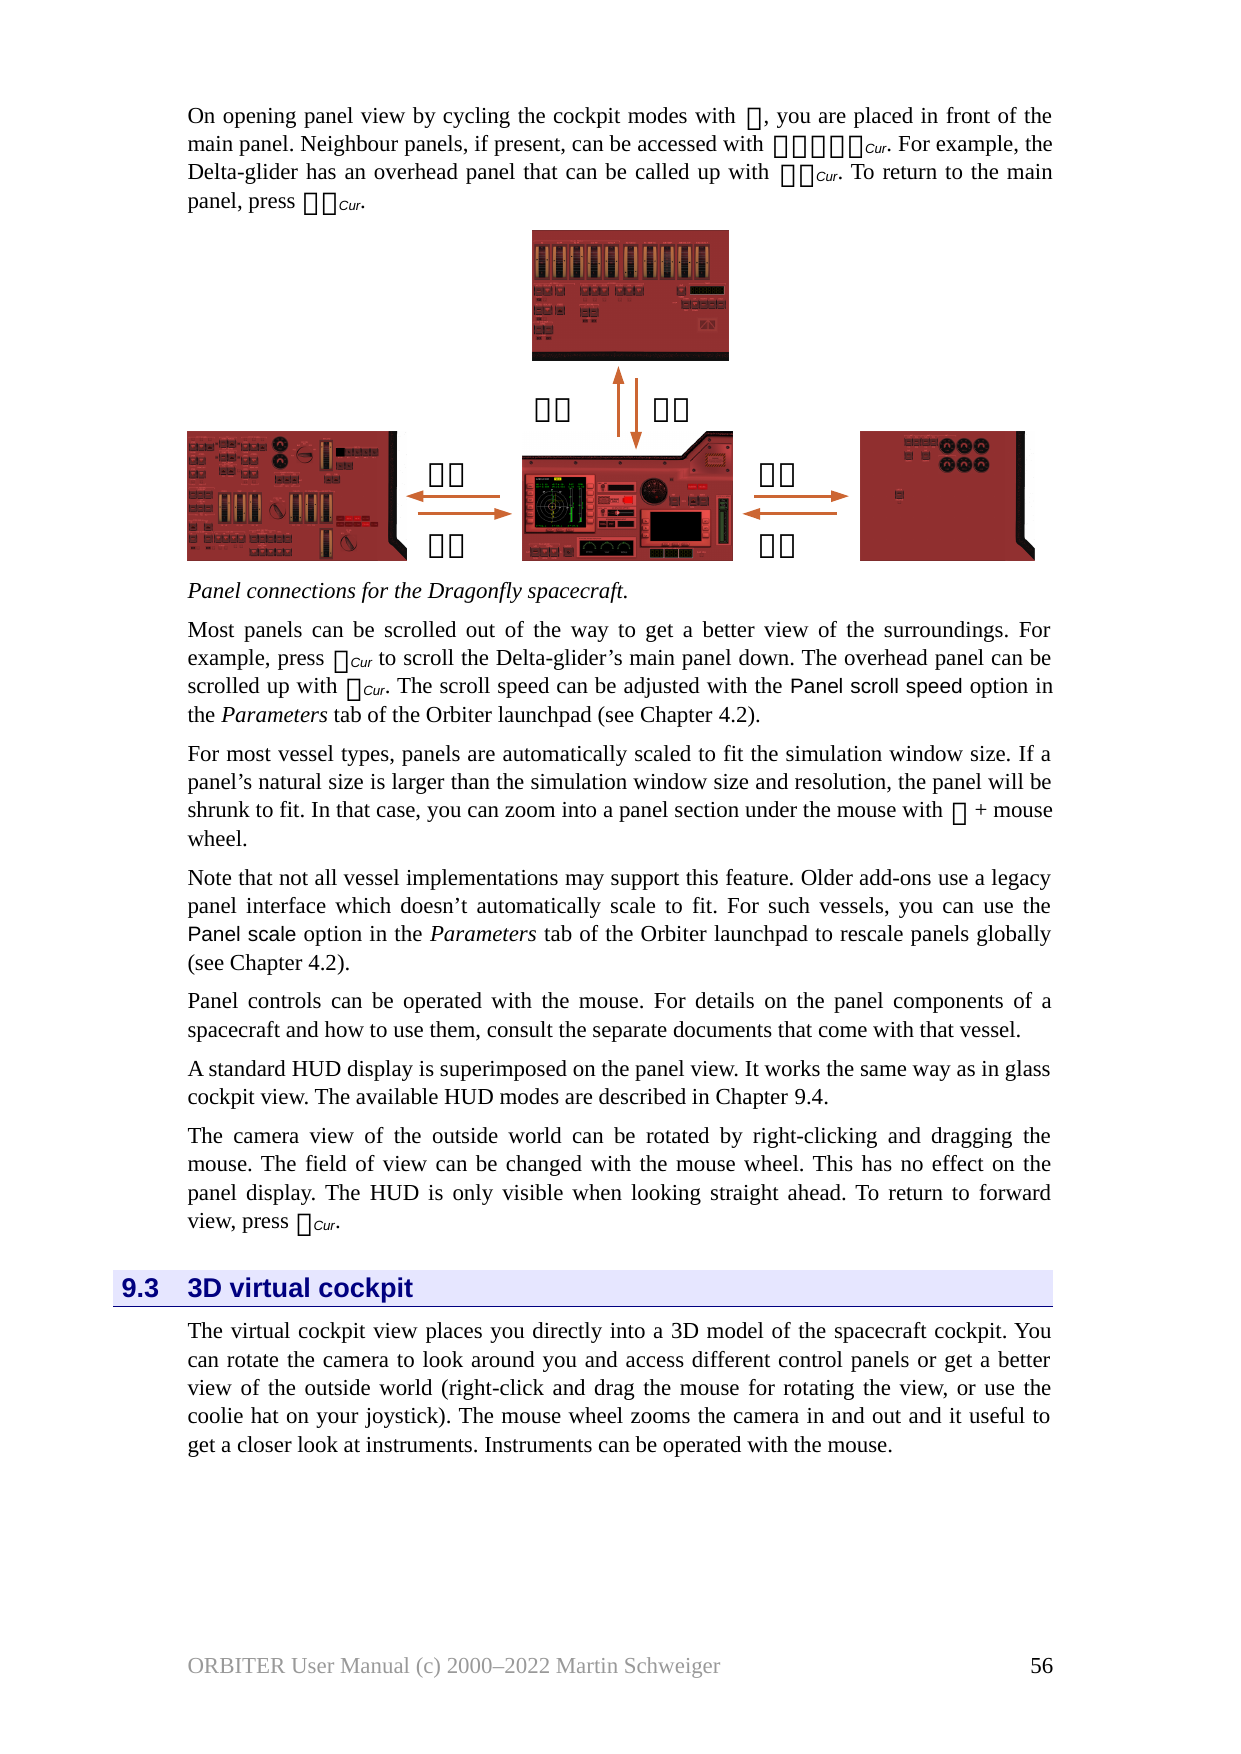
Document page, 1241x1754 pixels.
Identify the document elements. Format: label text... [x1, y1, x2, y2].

text On opening panel view by cycling the cockpit modes with , you are placed in front of the main panel. Neighbour panels, if present, can be accessed with Cur. For example, the Delta-glider has an overhead panel that can be called up with Cur. To return to the main panel, press Cur. [187, 100, 1053, 214]
subtitle 3D virtual cockpit [113, 1270, 1053, 1306]
picture [532, 230, 729, 361]
text A standard HUD display is superimposed on the panel view. It works the same way as in glass cockpit view. The available HUD modes are described in Chapter 9.4. [187, 1054, 1053, 1110]
picture [522, 431, 733, 561]
text The camera view of the outside world can be rotated by right-clicking and dragging the mouse. The field of view can be changed with the mouse wheel. This has no effect on the panel display. The HUD is only visible when looking straight ahead. To return to forward view, press Cur. [187, 1121, 1053, 1234]
text For most vessel types, panels are automatically scaled to fit the simulation window size. If a panel’s natural size is larger than the simulation window size and resolution, the panel will be shrunk to fit. In that case, you can zoom into a panel section under the mouse with  + mouse wheel. [187, 738, 1053, 852]
text Note that not all vessel implementations may support this feature. Older add-ons use a legacy panel interface which doesn’t automatically scale to fit. For such vessels, you can use the Panel scale option in the Parameters tab of the Orbiter launchpad to rescale panels globally (see Chapter 4.2). [187, 862, 1053, 976]
text The virtual cockpit view places you directly into a 3D model of the spacecraft cockpit. You can rotate the camera to look around you and access different control panels or get a better view of the outside world (right-click and drag the mouse for rotating the view, or use the coolie hat on your joystick). The mouse wheel zooms the camera in and out and it useful to get a closer look at instruments. Instruments can be operated with the mouse. [187, 1316, 1053, 1458]
picture [187, 431, 407, 561]
text Panel connections for the Dragonfly spacecraft. [187, 224, 1053, 604]
picture [860, 431, 1035, 561]
text Panel controls can be operated with the mouse. For details on the panel components of a spacecraft and how to use them, consult the separate documents that come with that vessel. [187, 986, 1053, 1043]
text Most panels can be scrolled out of the way to get a better view of the surroundings. For example, press Cur to scroll the Delta-glider’s main panel down. The overhead panel can be scrolled up with Cur. The scroll speed can be adjusted with the Panel scroll speed option in the Parameters tab of the Orbiter launchpad (see Chapter 4.2). [187, 614, 1053, 728]
